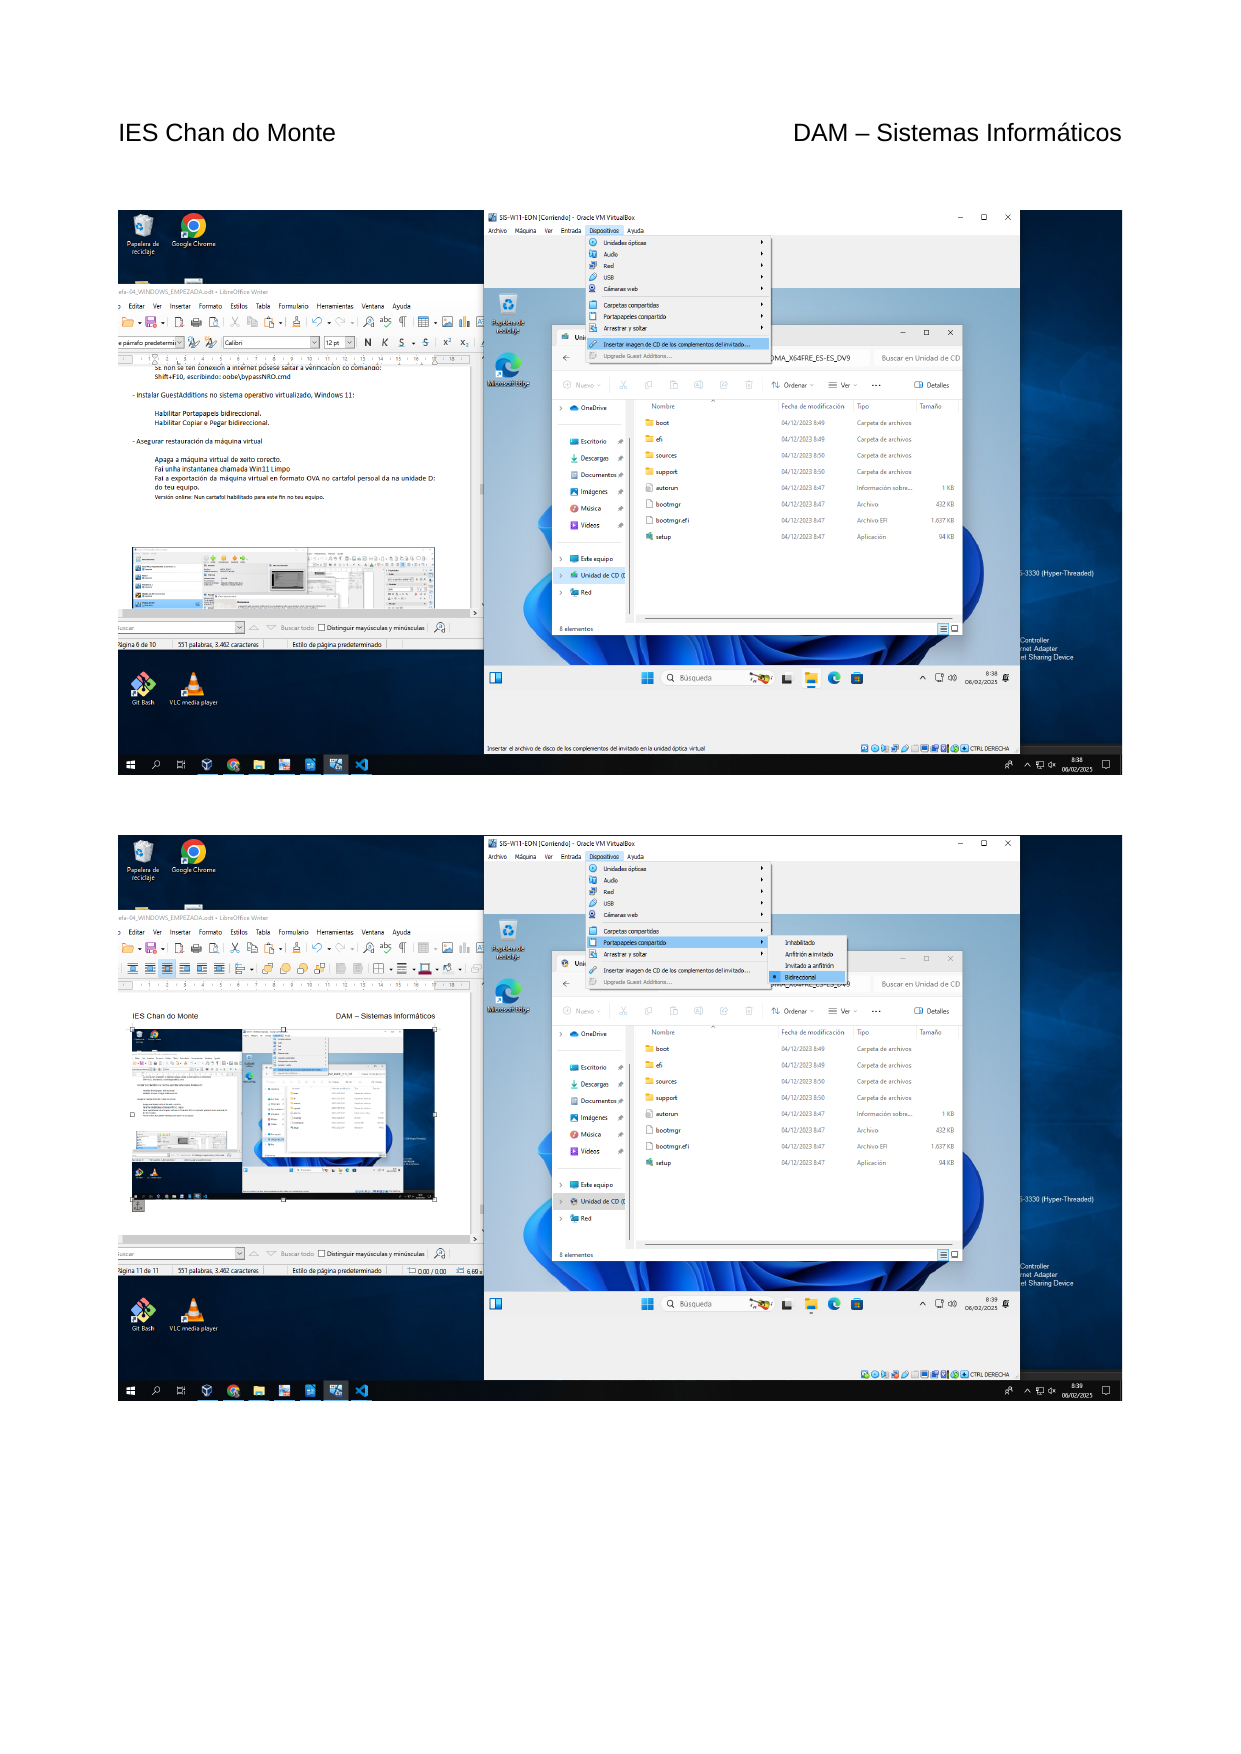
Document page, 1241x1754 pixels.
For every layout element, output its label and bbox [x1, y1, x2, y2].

picture [118, 210, 1123, 775]
picture [118, 835, 1123, 1401]
